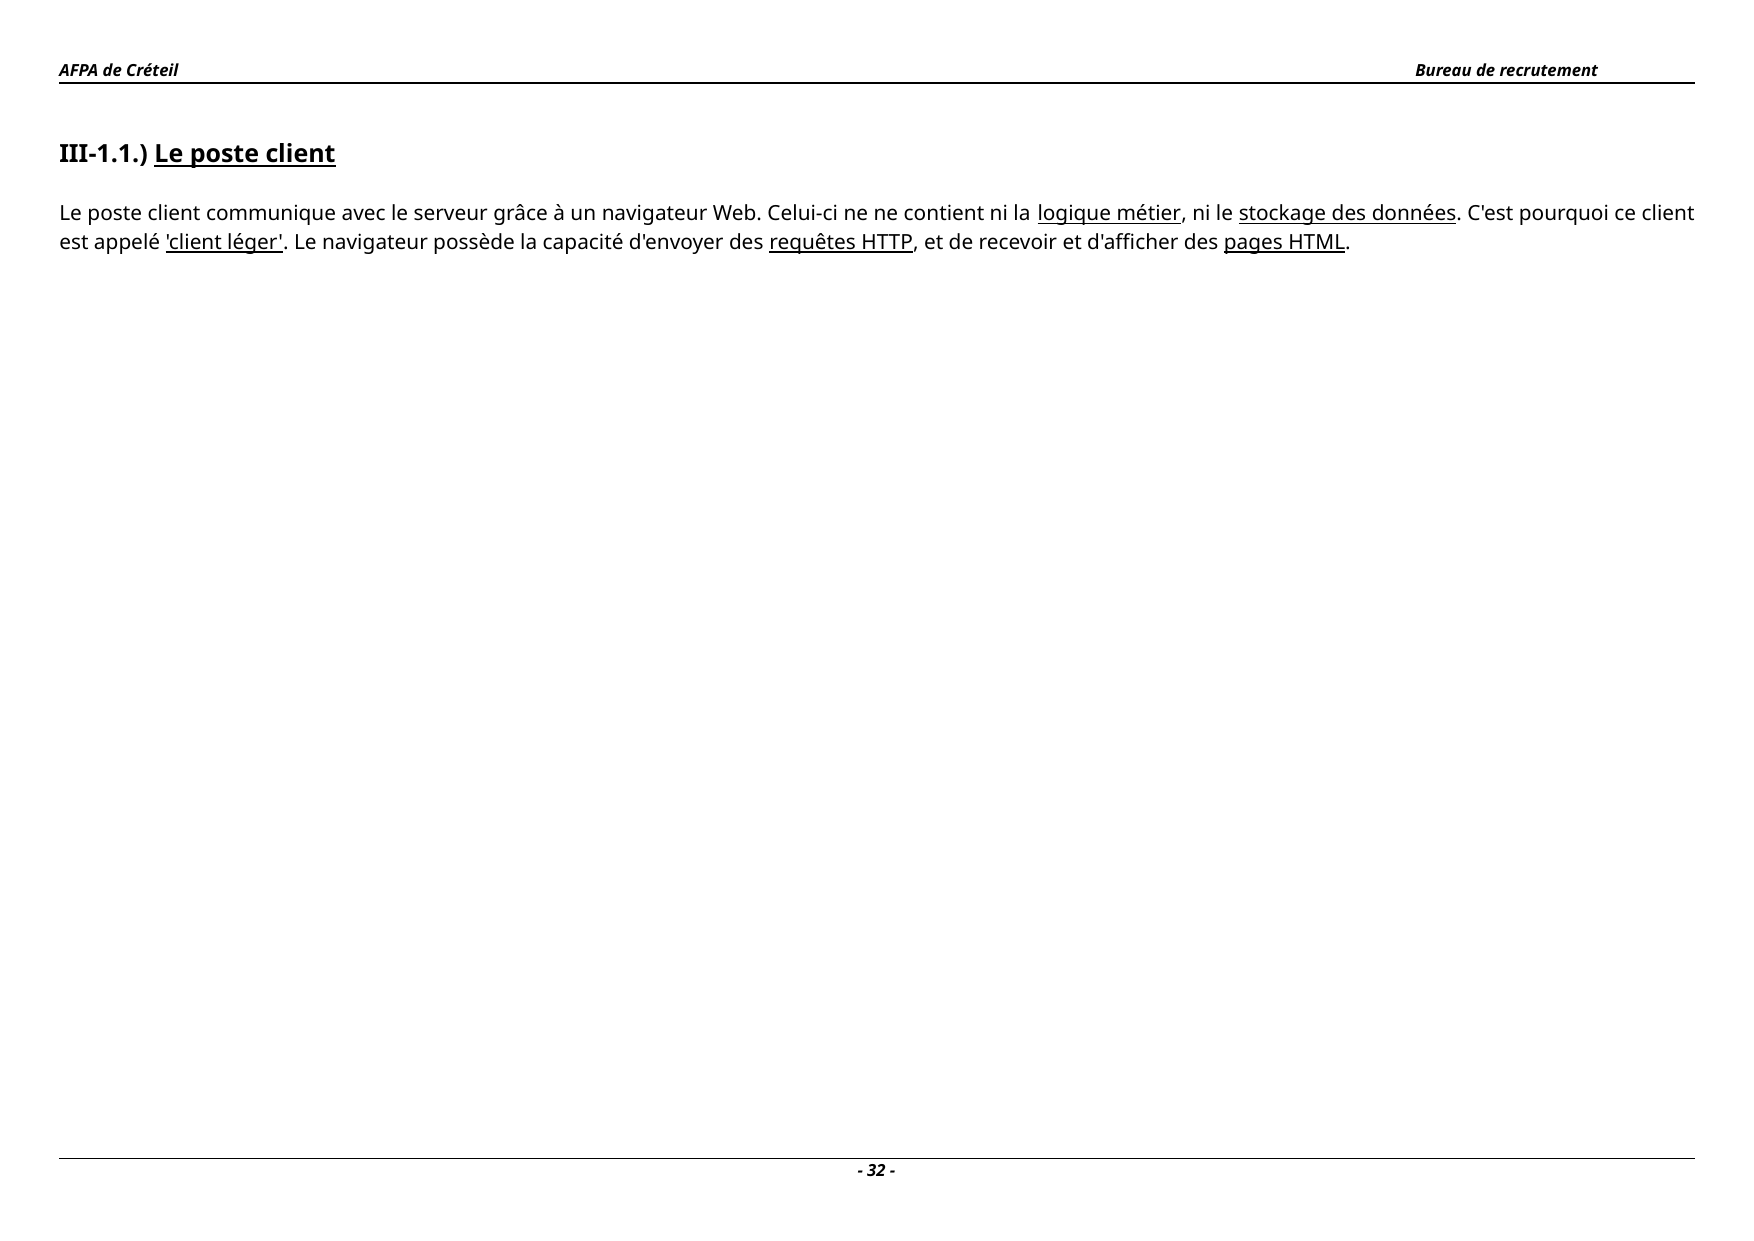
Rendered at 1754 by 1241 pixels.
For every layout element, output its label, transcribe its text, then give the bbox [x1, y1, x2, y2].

text Le poste client communique avec le serveur grâce à un navigateur Web. Celui-ci ne ne contient ni la logique métier, ni le stockage des données. C'est pourquoi ce client est appelé 'client léger'. Le navigateur possède la capacité d'envoyer des requêtes HTTP, et de recevoir et d'afficher des pages HTML. [59, 198, 1695, 255]
text III-1.1.) Le poste client [59, 136, 1695, 170]
